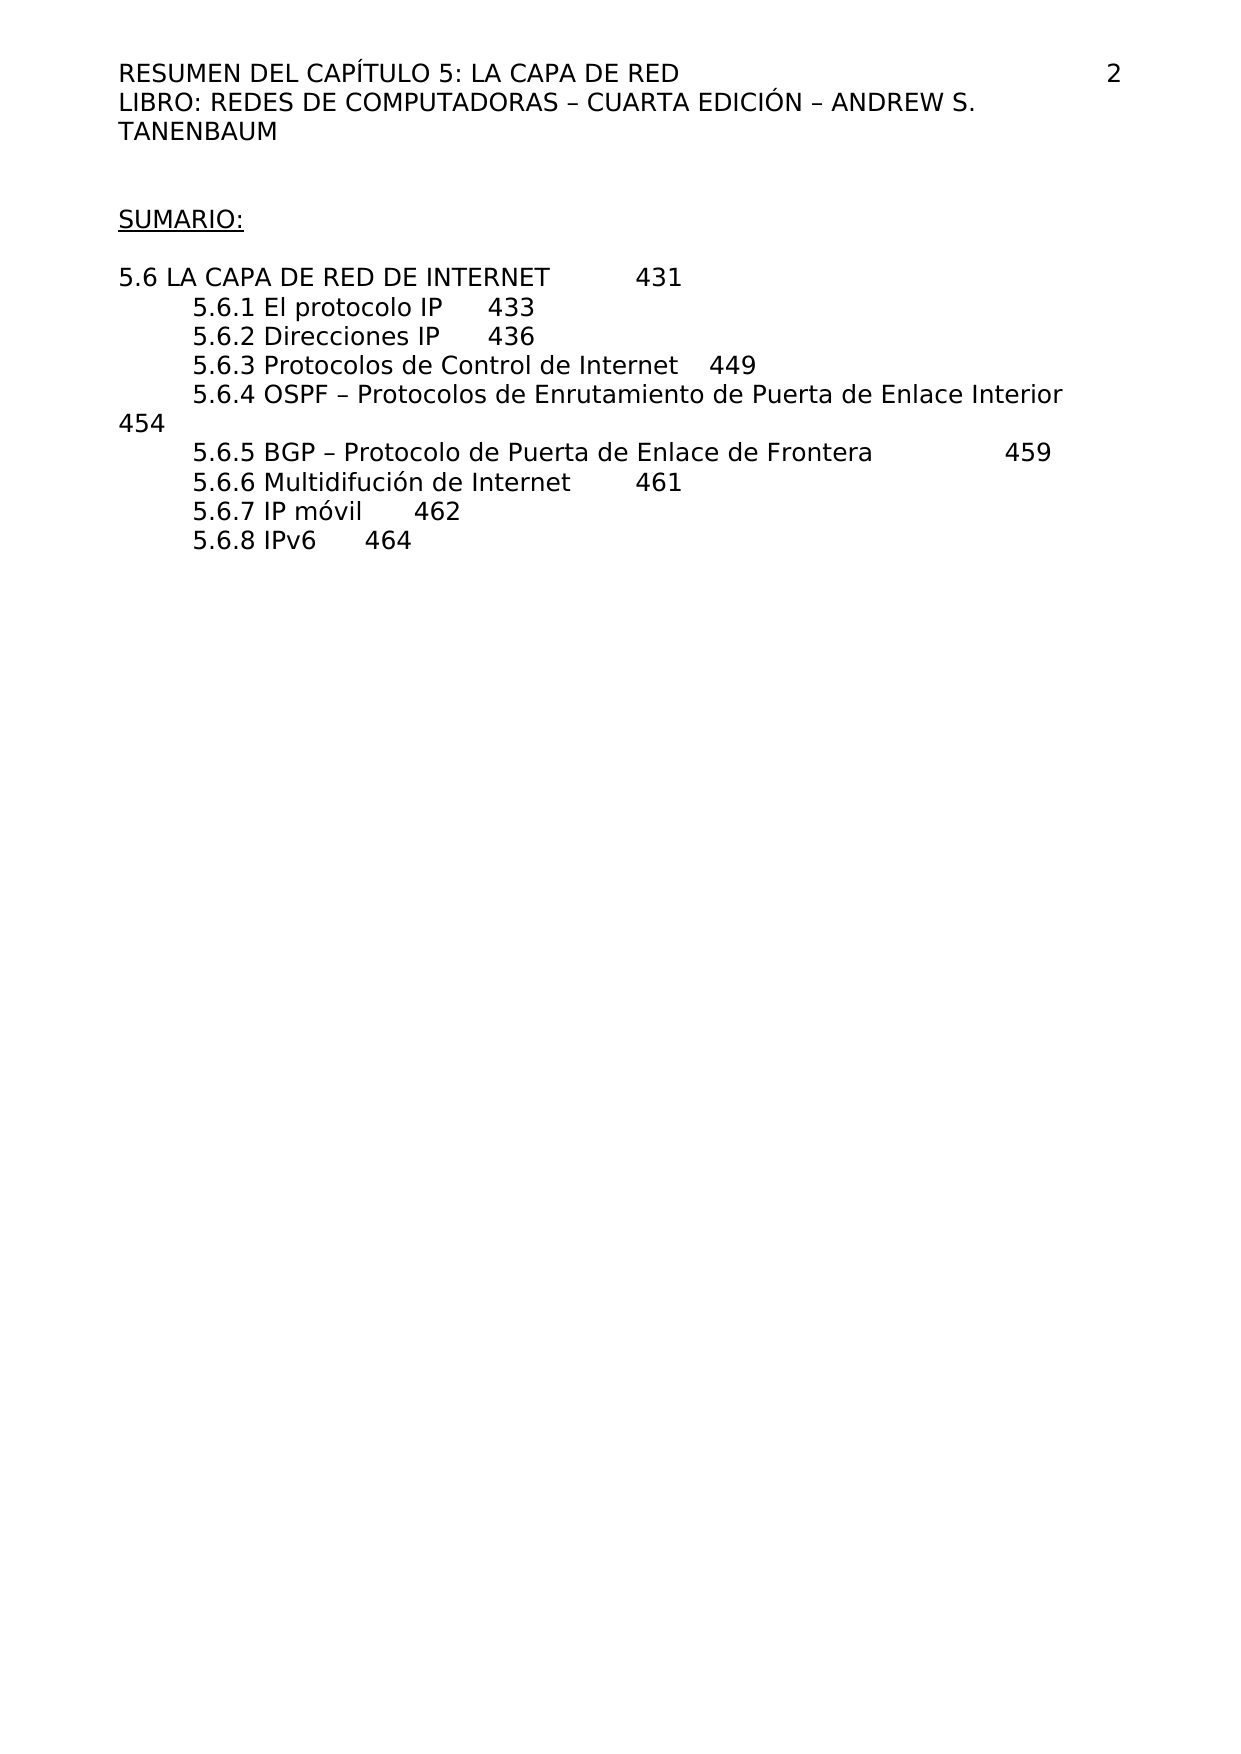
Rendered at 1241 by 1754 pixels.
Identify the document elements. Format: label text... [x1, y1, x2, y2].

text 5.6.7 IP móvil 462 [118, 497, 1122, 526]
text 5.6.3 Protocolos de Control de Internet 449 [118, 351, 1122, 380]
text 5.6.6 Multidifución de Internet 461 [118, 468, 1122, 497]
text SUMARIO: [118, 205, 1122, 234]
text 5.6.5 BGP – Protocolo de Puerta de Enlace de Frontera 459 [118, 438, 1122, 468]
text 5.6.1 El protocolo IP 433 [118, 293, 1122, 322]
text 5.6 LA CAPA DE RED DE INTERNET 431 [118, 263, 1122, 293]
text 5.6.8 IPv6 464 [118, 526, 1122, 555]
text 5.6.2 Direcciones IP 436 [118, 322, 1122, 351]
text 5.6.4 OSPF – Protocolos de Enrutamiento de Puerta de Enlace Interior 454 [118, 380, 1122, 438]
